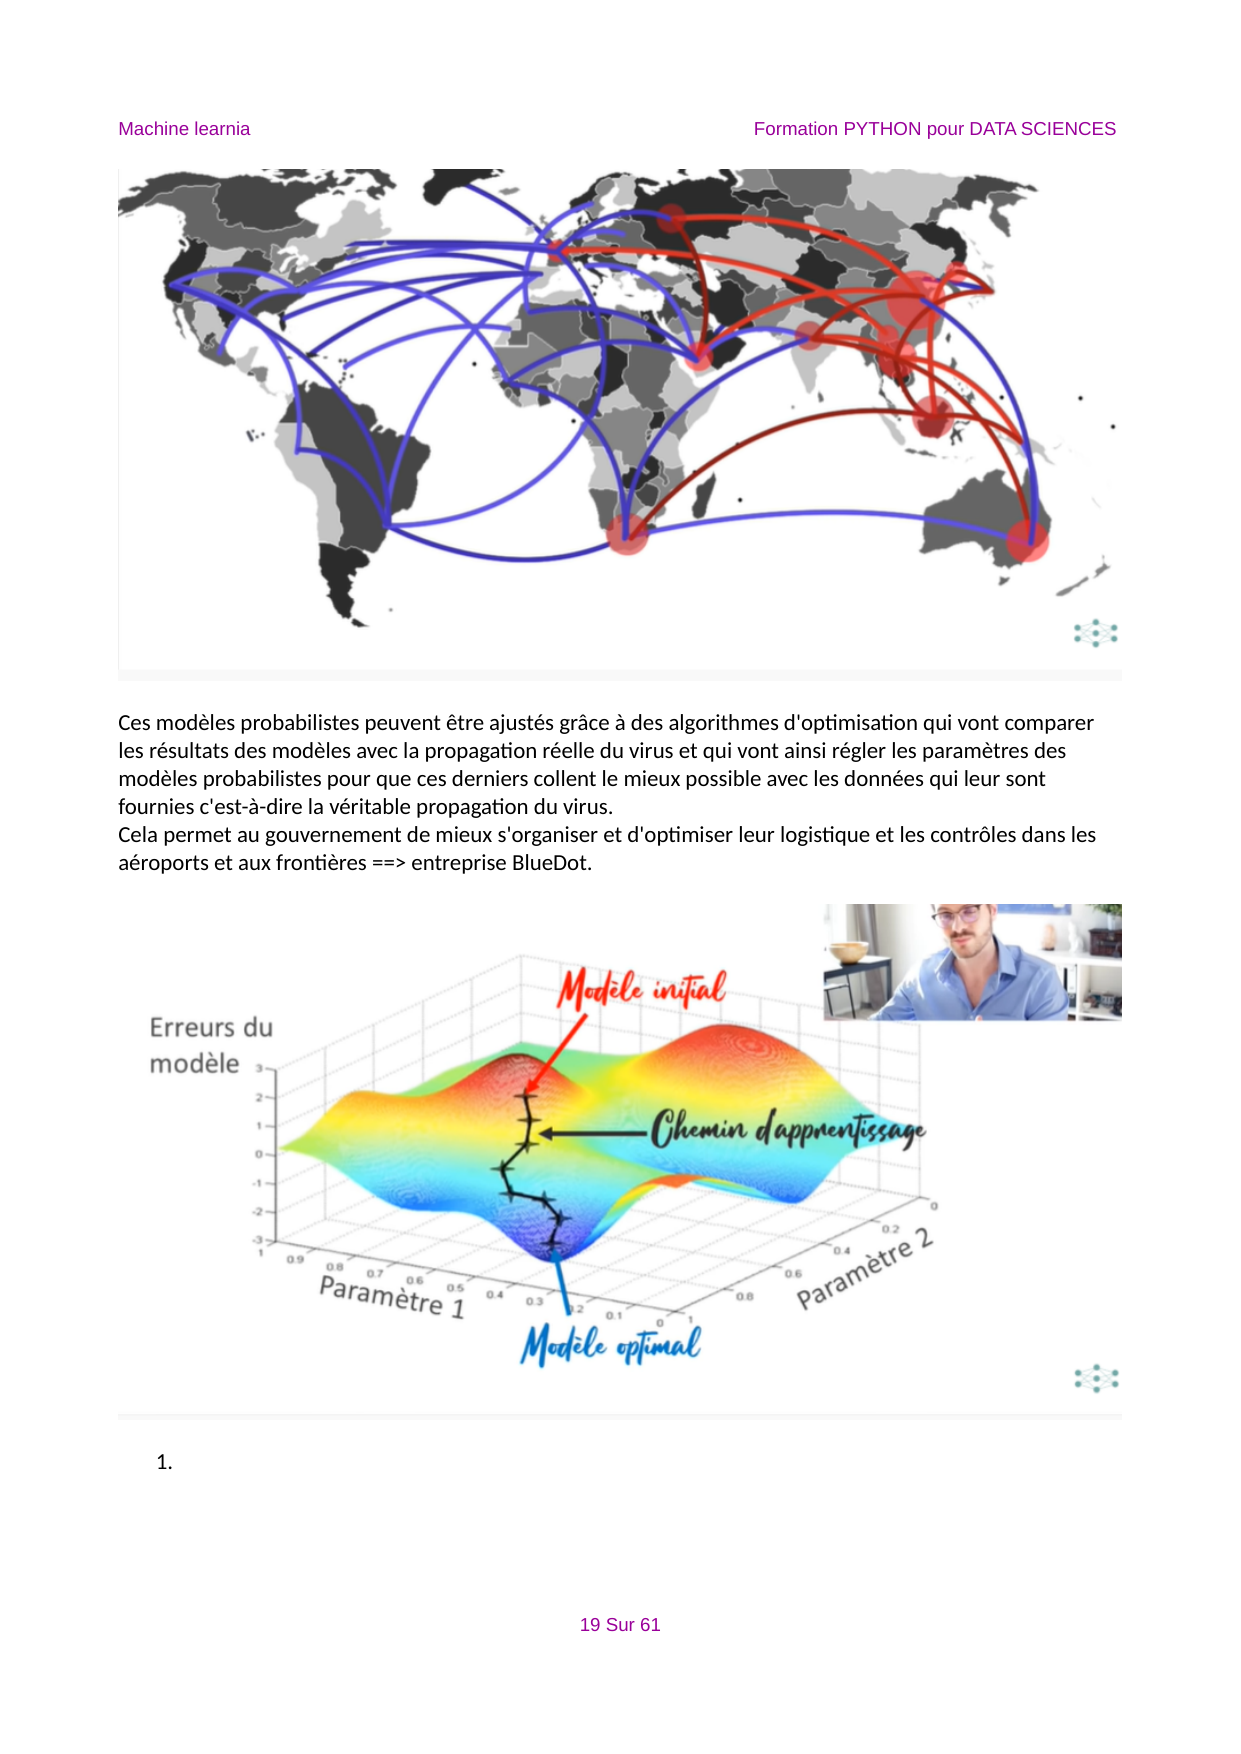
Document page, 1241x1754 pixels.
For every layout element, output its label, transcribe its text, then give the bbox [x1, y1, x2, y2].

picture [118, 904, 1122, 1420]
picture [118, 169, 1122, 681]
text Cela permet au gouvernement de mieux s'organiser et d'optimiser leur logistique et les contrôles dans les aéroports et aux frontières ==> entreprise BlueDot. [118, 820, 1122, 876]
text Ces modèles probabilistes peuvent être ajustés grâce à des algorithmes d'optimisation qui vont comparer les résultats des modèles avec la propagation réelle du virus et qui vont ainsi régler les paramètres des modèles probabilistes pour que ces derniers collent le mieux possible avec les données qui leur sont fournies c'est-à-dire la véritable propagation du virus. [118, 708, 1122, 820]
